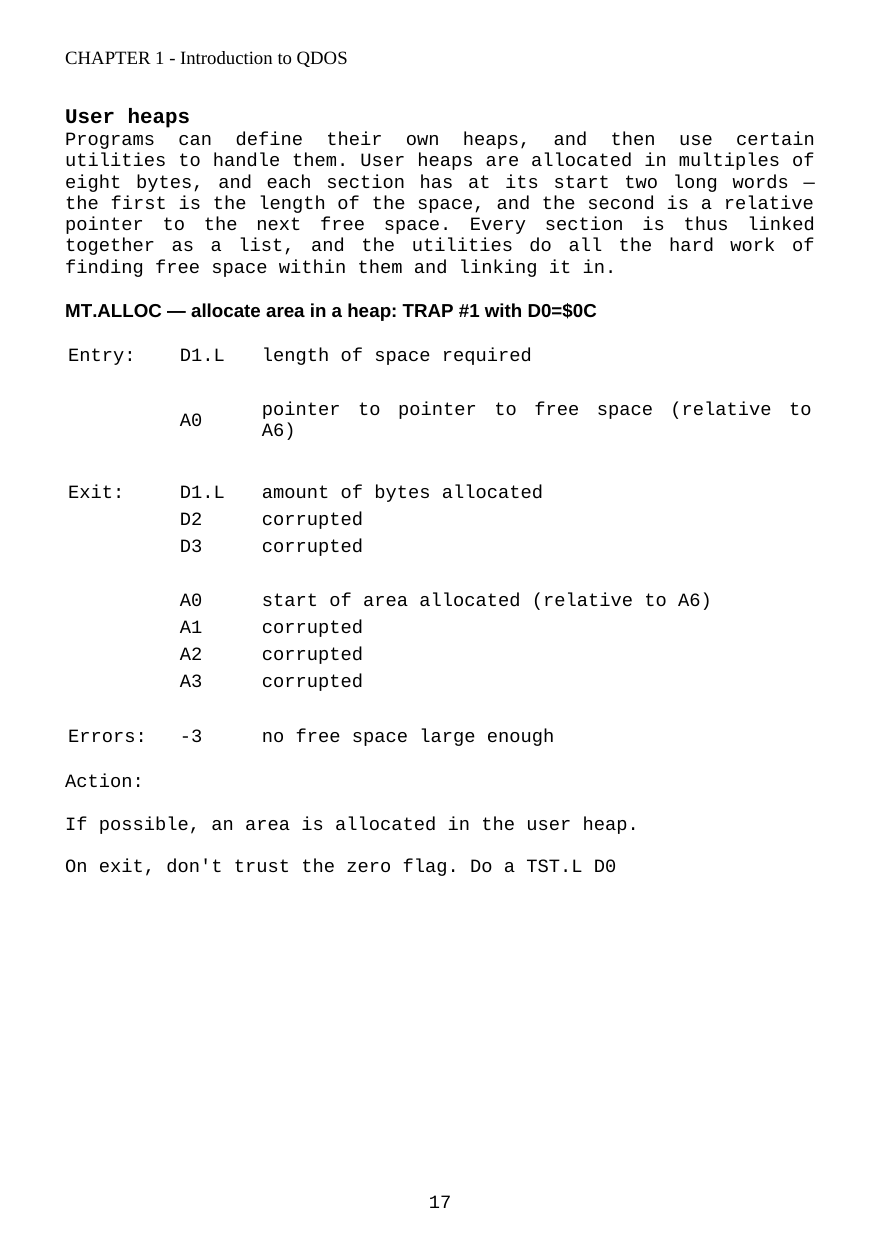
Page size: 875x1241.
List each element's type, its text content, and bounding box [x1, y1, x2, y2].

table_cell [65, 534, 177, 561]
table_cell [177, 696, 259, 723]
table_cell [65, 615, 177, 642]
table_cell amount of bytes allocated [259, 480, 815, 507]
table_cell corrupted [259, 642, 815, 669]
table_cell corrupted [259, 507, 815, 534]
table_cell [65, 507, 177, 534]
table_cell A3 [177, 669, 259, 696]
table_cell -3 [177, 724, 259, 751]
table_cell start of area allocated (relative to A6) [259, 588, 815, 615]
text Programs can define their own heaps, and then use certain utilities to handle them. User heaps are allocated in multiples of eight bytes, and each section has at its start two long words — the first is the length of the space, and the second is a relative pointer to the next free space. Every section is thus linked together as a list, and the utilities do all the hard work of finding free space within them and linking it in. [65, 130, 815, 279]
table_cell D1.L [177, 480, 259, 507]
table_cell [65, 397, 177, 445]
table_cell D2 [177, 507, 259, 534]
table_cell [65, 696, 177, 723]
table_cell [259, 561, 815, 588]
table_cell [177, 370, 259, 397]
table_cell [65, 669, 177, 696]
table_cell A1 [177, 615, 259, 642]
table_cell [65, 561, 177, 588]
table_cell [259, 445, 815, 480]
table_cell [177, 561, 259, 588]
table_cell [65, 445, 177, 480]
table_cell A0 [177, 588, 259, 615]
text If possible, an area is allocated in the user heap. [65, 814, 815, 836]
table_cell [65, 370, 177, 397]
table_cell no free space large enough [259, 724, 815, 751]
table_cell pointer to pointer to free space (relative to A6) [259, 397, 815, 445]
table_cell Errors: [65, 724, 177, 751]
table_cell corrupted [259, 669, 815, 696]
table_cell [177, 445, 259, 480]
table_cell corrupted [259, 615, 815, 642]
table_cell A2 [177, 642, 259, 669]
table_cell [65, 588, 177, 615]
subtitle MT.ALLOC — allocate area in a heap: TRAP #1 with D0=$0C [65, 300, 815, 321]
table_cell [65, 642, 177, 669]
table_cell D3 [177, 534, 259, 561]
table_header Entry: [65, 343, 177, 370]
text Action: [65, 772, 815, 793]
table_cell A0 [177, 397, 259, 445]
table_header D1.L [177, 343, 259, 370]
text On exit, don't trust the zero flag. Do a TST.L D0 [65, 857, 815, 878]
table_cell [259, 696, 815, 723]
table_cell corrupted [259, 534, 815, 561]
subtitle User heaps [65, 106, 815, 130]
table_cell [259, 370, 815, 397]
table_cell Exit: [65, 480, 177, 507]
table_header length of space required [259, 343, 815, 370]
